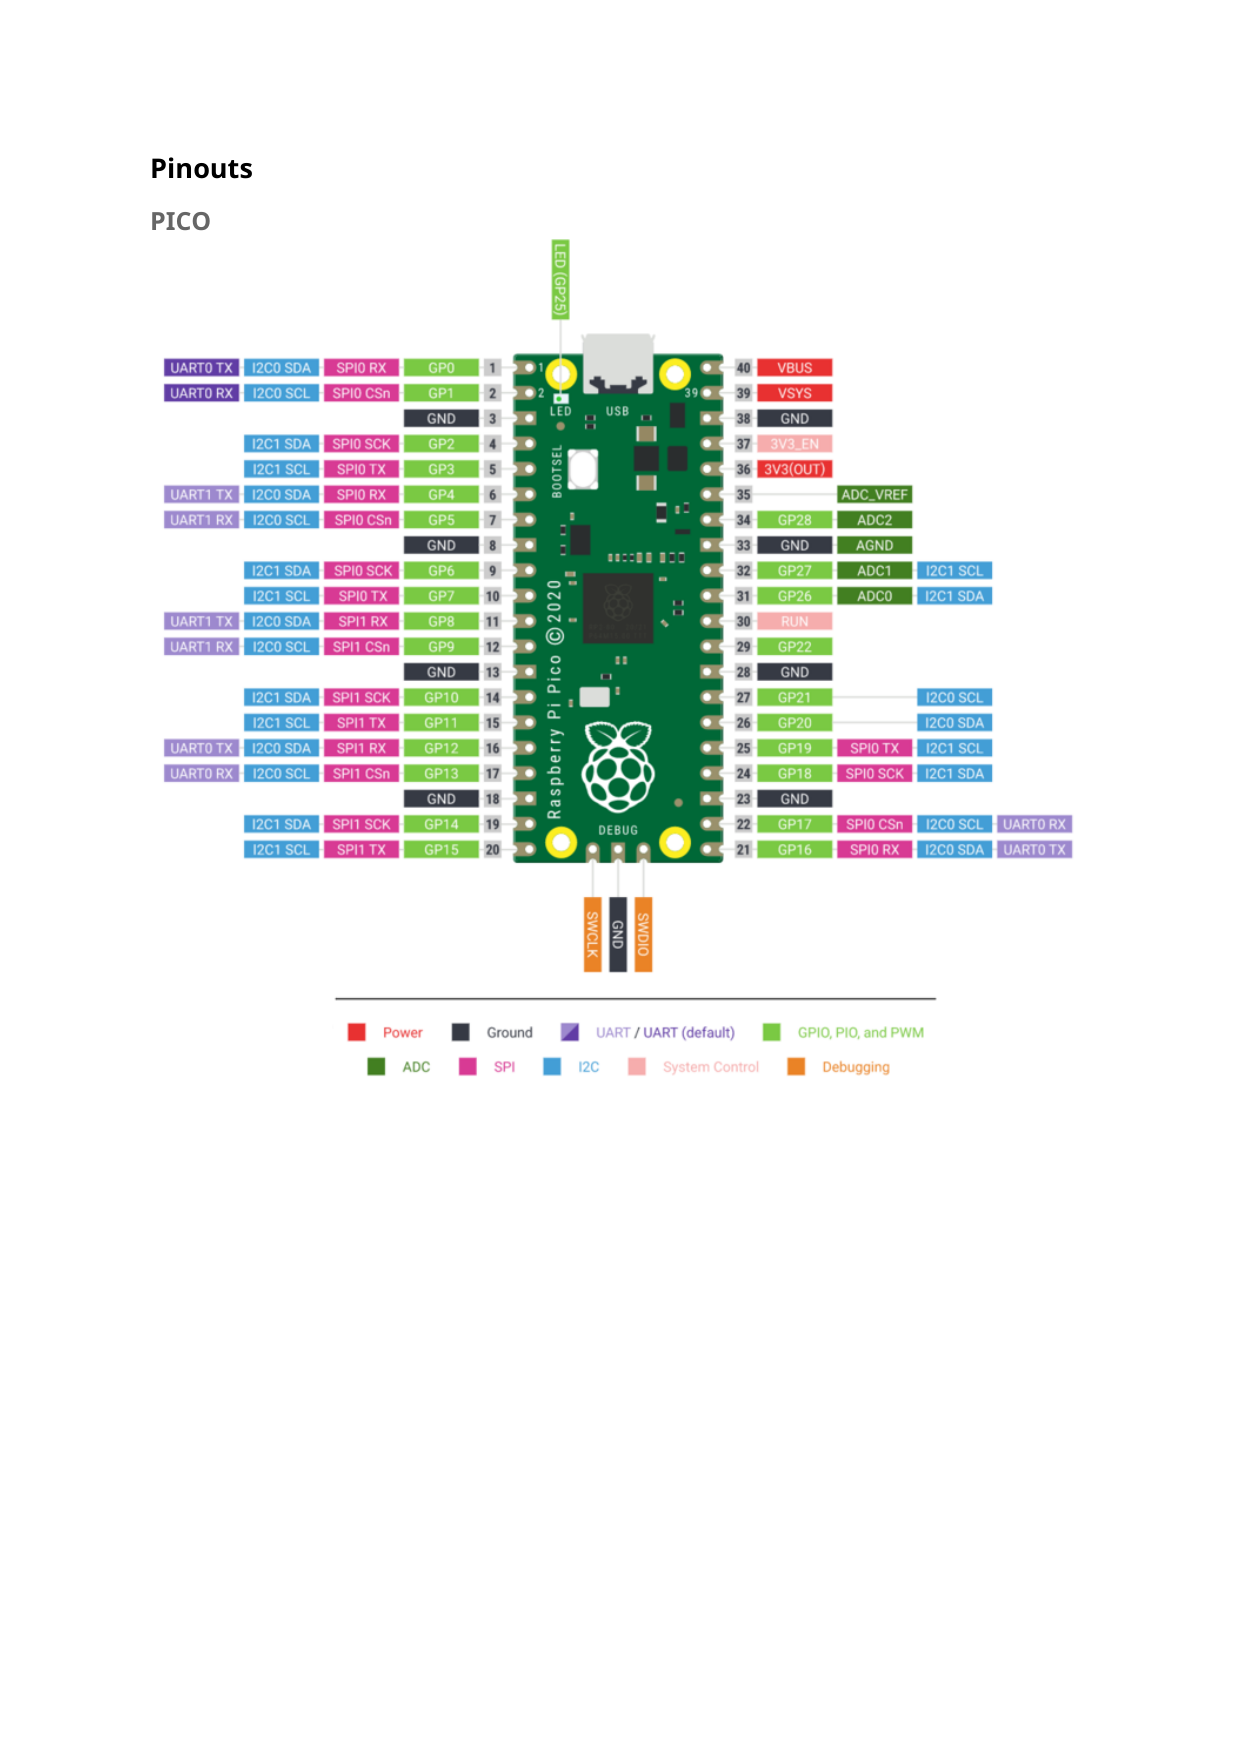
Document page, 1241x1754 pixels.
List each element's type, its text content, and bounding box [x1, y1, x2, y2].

subtitle Pinouts [150, 150, 1090, 187]
subtitle PICO [150, 203, 1090, 237]
picture [150, 237, 1091, 1098]
